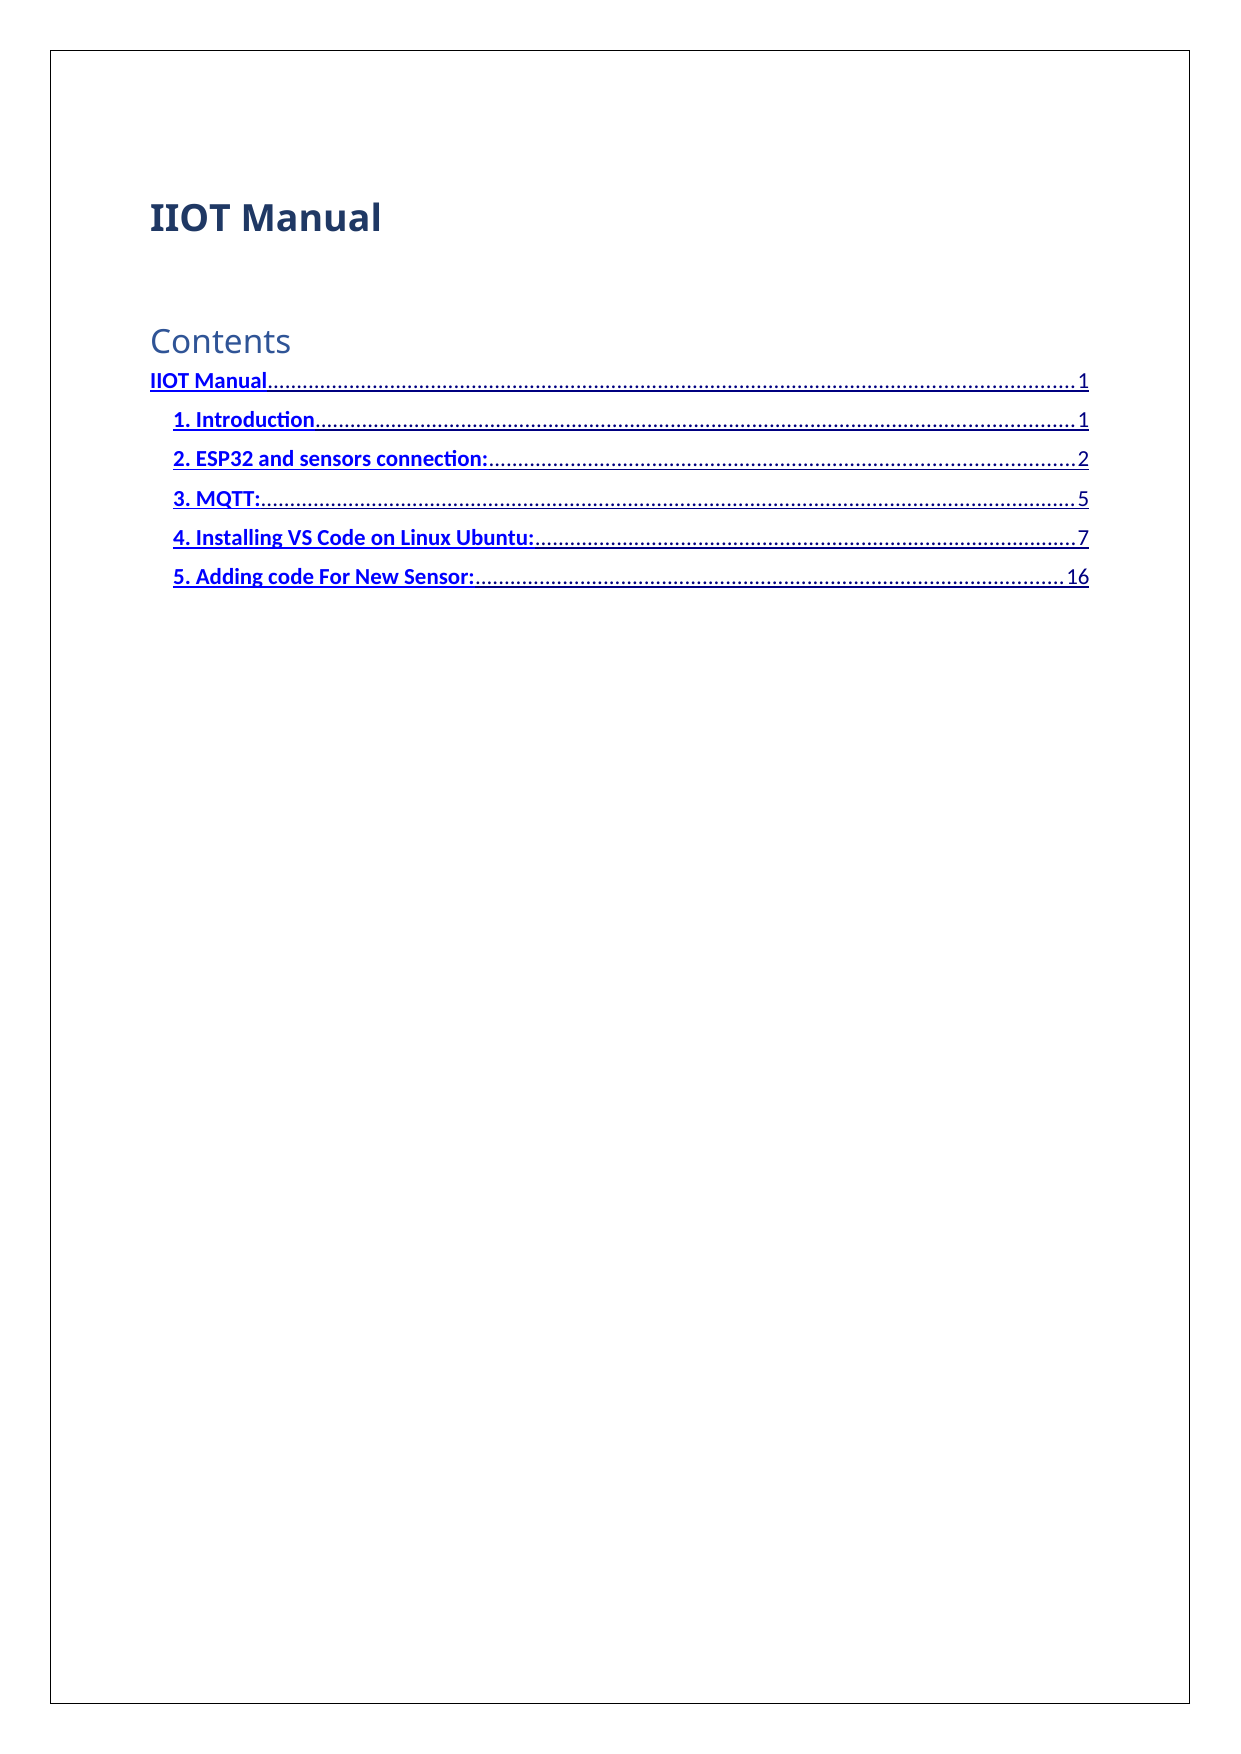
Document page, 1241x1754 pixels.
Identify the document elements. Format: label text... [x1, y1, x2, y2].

text 4. Installing VS Code on Linux Ubuntu: 7 [173, 523, 1090, 551]
text 3. MQTT: 5 [173, 484, 1090, 512]
subtitle IIOT Manual [150, 192, 1090, 243]
text 5. Adding code For New Sensor: 16 [173, 562, 1090, 590]
subtitle Contents [150, 317, 1090, 363]
text IIOT Manual 1 [150, 366, 1090, 394]
text 2. ESP32 and sensors connection: 2 [173, 444, 1090, 472]
text 1. Introduction 1 [173, 405, 1090, 433]
